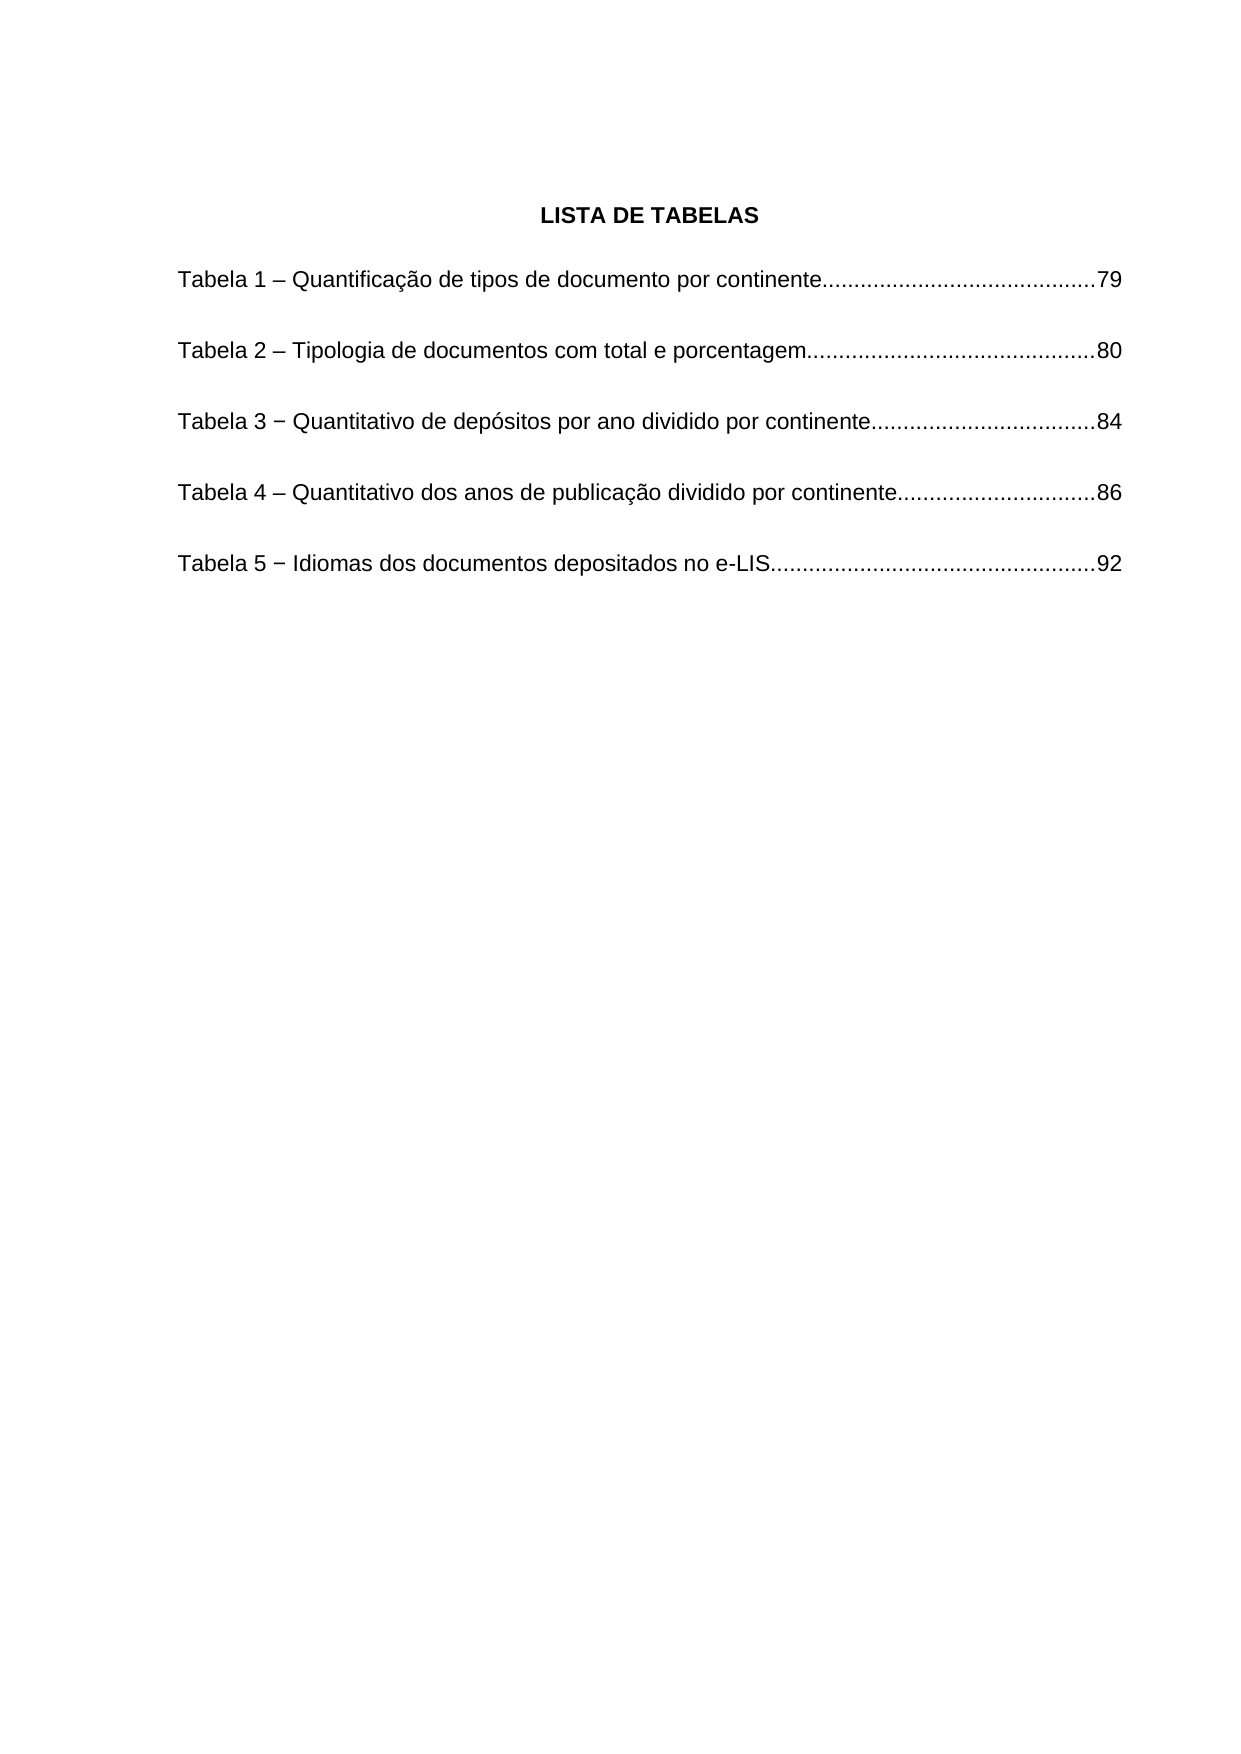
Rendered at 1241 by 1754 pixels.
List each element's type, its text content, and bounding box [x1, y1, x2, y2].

subtitle Tabela 2 – Tipologia de documentos com total e porcentagem 80 [177, 337, 1122, 363]
subtitle Tabela 3 − Quantitativo de depósitos por ano dividido por continente 84 [177, 408, 1122, 434]
subtitle Tabela 5 − Idiomas dos documentos depositados no e-LIS 92 [177, 550, 1122, 576]
subtitle Tabela 1 – Quantificação de tipos de documento por continente 79 [177, 266, 1122, 292]
subtitle LISTA DE TABELAS [177, 202, 1122, 228]
subtitle Tabela 4 – Quantitativo dos anos de publicação dividido por continente 86 [177, 479, 1122, 505]
